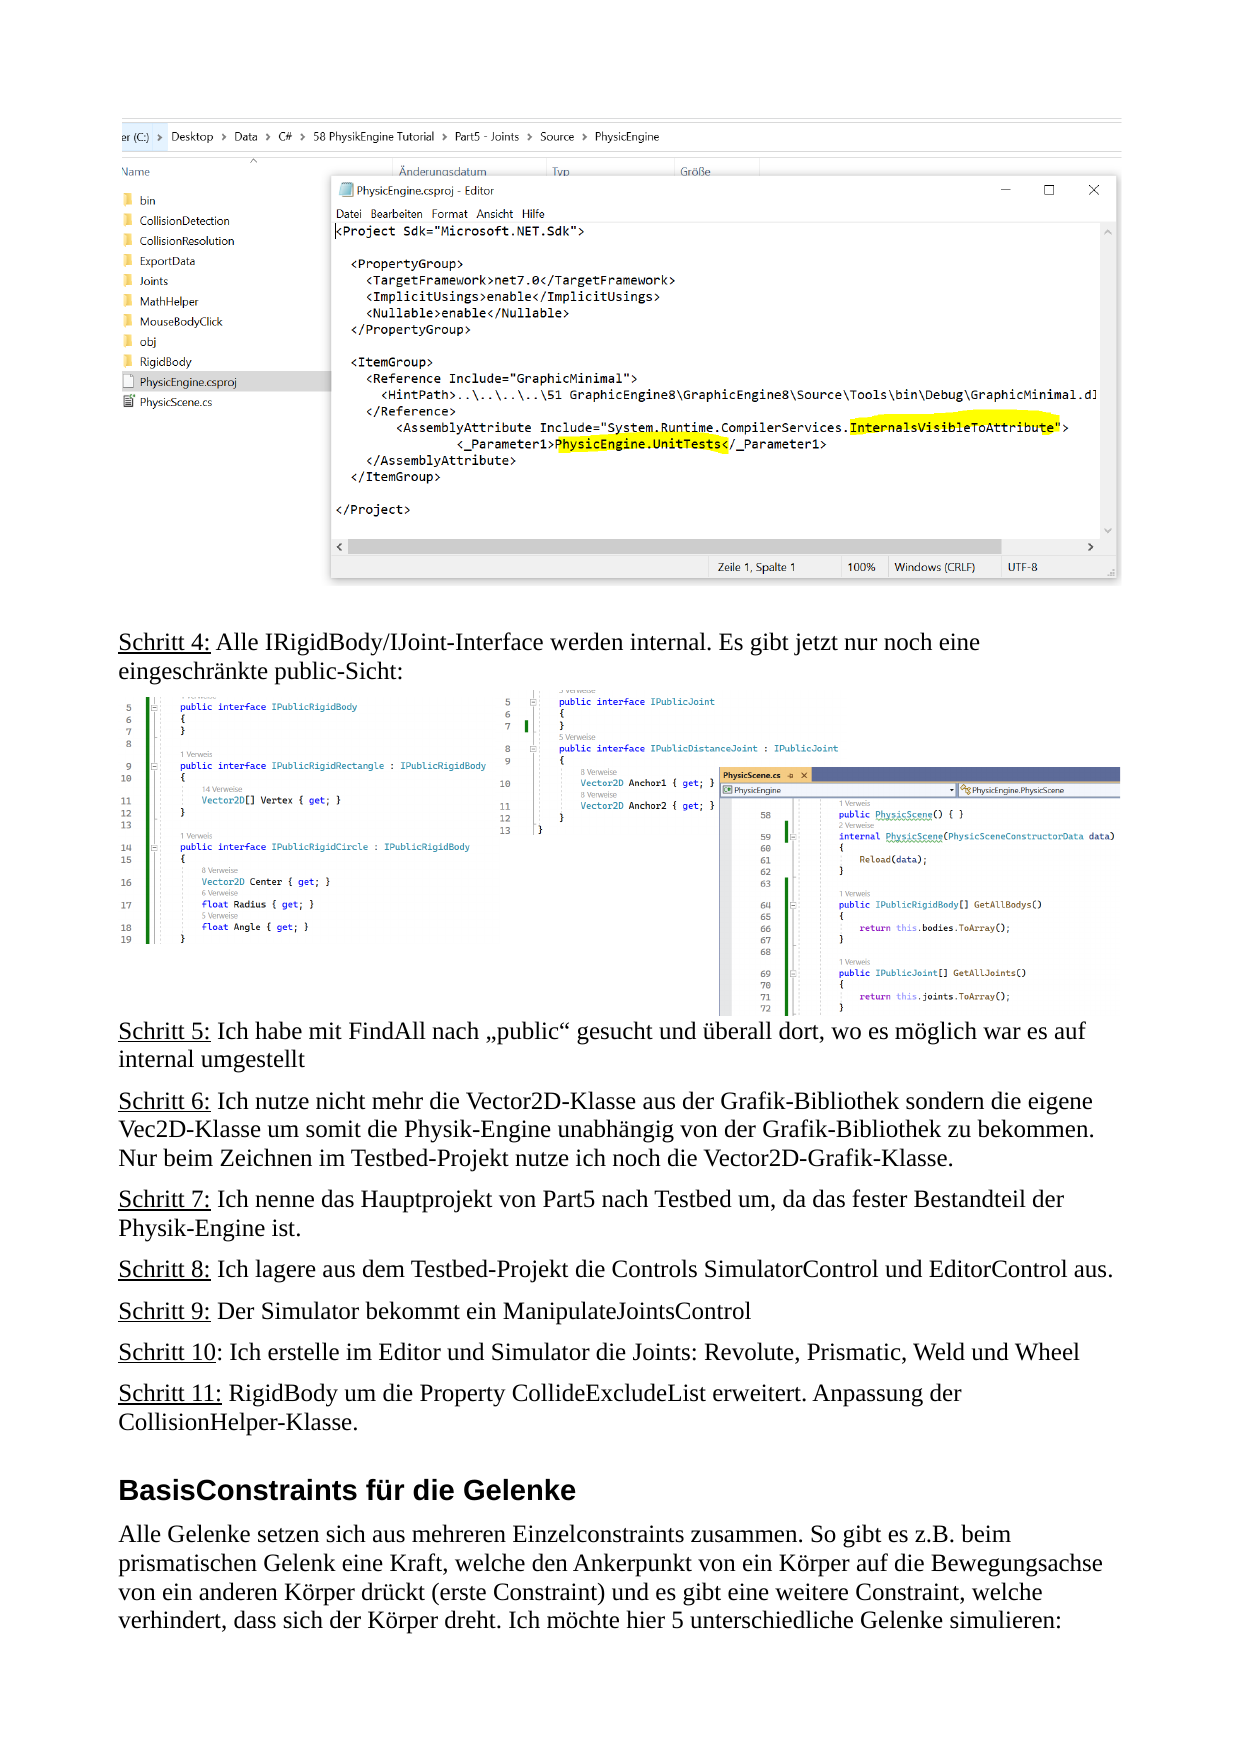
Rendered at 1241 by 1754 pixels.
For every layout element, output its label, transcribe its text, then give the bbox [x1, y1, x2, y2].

text Schritt 6: Ich nutze nicht mehr die Vector2D-Klasse aus der Grafik-Bibliothek sondern die eigene Vec2D-Klasse um somit die Physik-Engine unabhängig von der Grafik-Bibliothek zu bekommen. Nur beim Zeichnen im Testbed-Projekt nutze ich noch die Vector2D-Grafik-Klasse. [118, 1086, 1122, 1172]
text Schritt 10: Ich erstelle im Editor und Simulator die Joints: Revolute, Prismatic, Weld und Wheel [118, 1337, 1122, 1366]
text Alle Gelenke setzen sich aus mehreren Einzelconstraints zusammen. So gibt es z.B. beim prismatischen Gelenk eine Kraft, welche den Ankerpunkt von ein Körper auf die Bewegungsachse von ein anderen Körper drückt (erste Constraint) und es gibt eine weitere Constraint, welche verhindert, dass sich der Körper dreht. Ich möchte hier 5 unterschiedliche Gelenke simulieren: [118, 1519, 1122, 1634]
picture [118, 118, 1123, 586]
text Schritt 4: Alle IRigidBody/IJoint-Interface werden internal. Es gibt jetzt nur noch eine eingeschränkte public-Sicht: [118, 627, 1122, 685]
text Schritt 9: Der Simulator bekommt ein ManipulateJointsControl [118, 1296, 1122, 1324]
text Schritt 11: RigidBody um die Property CollideExcludeList erweitert. Anpassung der CollisionHelper-Klasse. [118, 1378, 1122, 1436]
text Schritt 5: Ich habe mit FindAll nach „public“ gesucht und überall dort, wo es möglich war es auf internal umgestellt [118, 697, 1122, 1073]
subtitle BasisConstraints für die Gelenke [118, 1473, 1122, 1507]
text Schritt 8: Ich lagere aus dem Testbed-Projekt die Controls SimulatorControl und EditorControl aus. [118, 1254, 1122, 1283]
text Schritt 7: Ich nenne das Hauptprojekt von Part5 nach Testbed um, da das fester Bestandteil der Physik-Engine ist. [118, 1184, 1122, 1242]
picture [118, 690, 1121, 1016]
